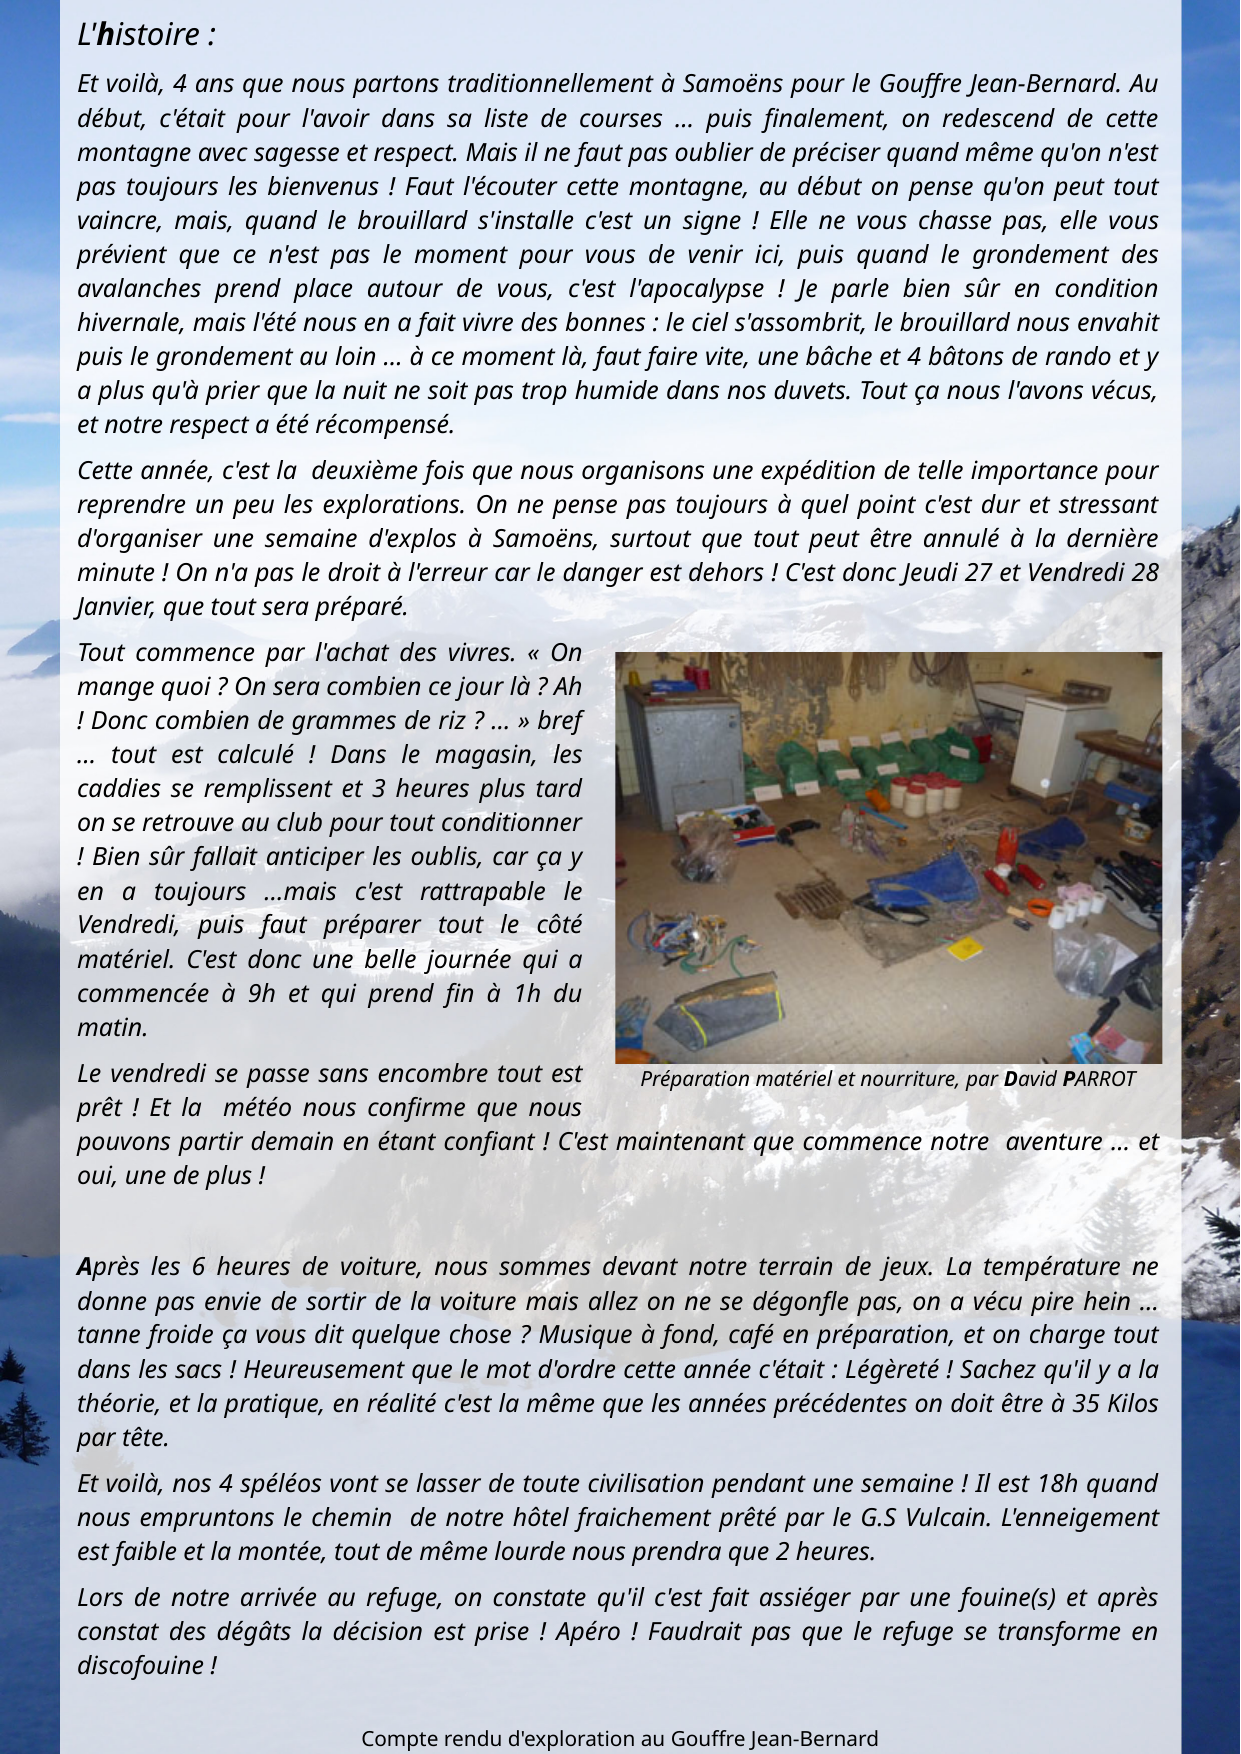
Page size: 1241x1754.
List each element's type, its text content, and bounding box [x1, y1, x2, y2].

text L'histoire : [77, 12, 1163, 54]
text Après les 6 heures de voiture, nous sommes devant notre terrain de jeux. La température ne donne pas envie de sortir de la voiture mais allez on ne se dégonfle pas, on a vécu pire hein … tanne froide ça vous dit quelque chose ? Musique à fond, café en préparation, et on charge tout dans les sacs ! Heureusement que le mot d'ordre cette année c'était : Légèreté ! Sachez qu'il y a la théorie, et la pratique, en réalité c'est la même que les années précédentes on doit être à 35 Kilos par tête. [77, 1249, 1163, 1453]
text Et voilà, nos 4 spéléos vont se lasser de toute civilisation pendant une semaine ! Il est 18h quand nous empruntons le chemin de notre hôtel fraichement prêté par le G.S Vulcain. L'enneigement est faible et la montée, tout de même lourde nous prendra que 2 heures. [77, 1465, 1163, 1567]
text Cette année, c'est la deuxième fois que nous organisons une expédition de telle importance pour reprendre un peu les explorations. On ne pense pas toujours à quel point c'est dur et stressant d'organiser une semaine d'explos à Samoëns, surtout que tout peut être annulé à la dernière minute ! On n'a pas le droit à l'erreur car le danger est dehors ! C'est donc Jeudi 27 et Vendredi 28 Janvier, que tout sera préparé. [77, 453, 1163, 623]
text Lors de notre arrivée au refuge, on constate qu'il c'est fait assiéger par une fouine(s) et après constat des dégâts la décision est prise ! Apéro ! Faudrait pas que le refuge se transforme en discofouine ! [77, 1579, 1163, 1681]
text Le vendredi se passe sans encombre tout est prêt ! Et la météo nous confirme que nous pouvons partir demain en étant confiant ! C'est maintenant que commence notre aventure … et oui, une de plus ! [77, 1055, 1163, 1191]
picture [0, 0, 1241, 1754]
text Tout commence par l'achat des vivres. « On mange quoi ? On sera combien ce jour là ? Ah ! Donc combien de grammes de riz ? … » bref … tout est calculé ! Dans le magasin, les caddies se remplissent et 3 heures plus tard on se retrouve au club pour tout conditionner ! Bien sûr fallait anticiper les oublis, car ça y en a toujours …mais c'est rattrapable le Vendredi, puis faut préparer tout le côté matériel. C'est donc une belle journée qui a commencée à 9h et qui prend fin à 1h du matin. [77, 635, 1163, 1043]
text Et voilà, 4 ans que nous partons traditionnellement à Samoëns pour le Gouffre Jean-Bernard. Au début, c'était pour l'avoir dans sa liste de courses … puis finalement, on redescend de cette montagne avec sagesse et respect. Mais il ne faut pas oublier de préciser quand même qu'on n'est pas toujours les bienvenus ! Faut l'écouter cette montagne, au début on pense qu'on peut tout vaincre, mais, quand le brouillard s'installe c'est un signe ! Elle ne vous chasse pas, elle vous prévient que ce n'est pas le moment pour vous de venir ici, puis quand le grondement des avalanches prend place autour de vous, c'est l'apocalypse ! Je parle bien sûr en condition hivernale, mais l'été nous en a fait vivre des bonnes : le ciel s'assombrit, le brouillard nous envahit puis le grondement au loin … à ce moment là, faut faire vite, une bâche et 4 bâtons de rando et y a plus qu'à prier que la nuit ne soit pas trop humide dans nos duvets. Tout ça nous l'avons vécus, et notre respect a été récompensé. [77, 66, 1163, 441]
text Préparation matériel et nourriture, par David PARROT [615, 1064, 1162, 1092]
